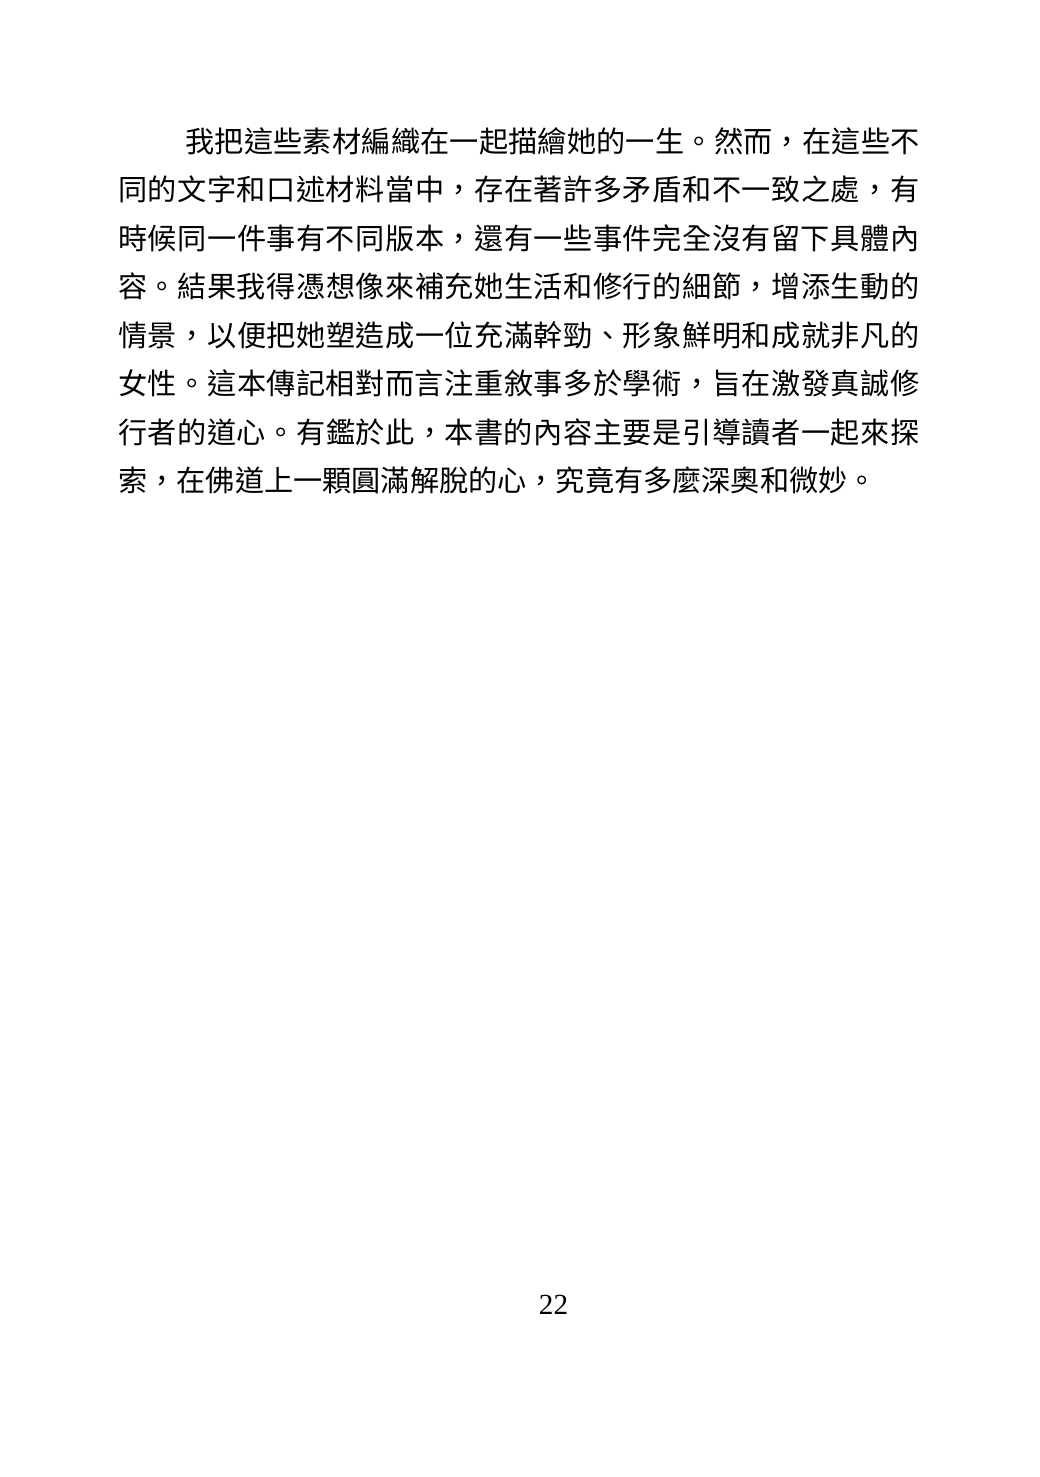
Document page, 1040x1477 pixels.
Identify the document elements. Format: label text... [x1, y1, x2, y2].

text 我把這些素材編織在一起描繪她的一生。然而，在這些不同的文字和口述材料當中，存在著許多矛盾和不一致之處，有時候同一件事有不同版本，還有一些事件完全沒有留下具體內容。結果我得憑想像來補充她生活和修行的細節，增添生動的情景，以便把她塑造成一位充滿幹勁、形象鮮明和成就非凡的女性。這本傳記相對而言注重敘事多於學術，旨在激發真誠修行者的道心。有鑑於此，本書的內容主要是引導讀者一起來探索，在佛道上一顆圓滿解脫的心，究竟有多麼深奧和微妙。 [118, 118, 921, 500]
